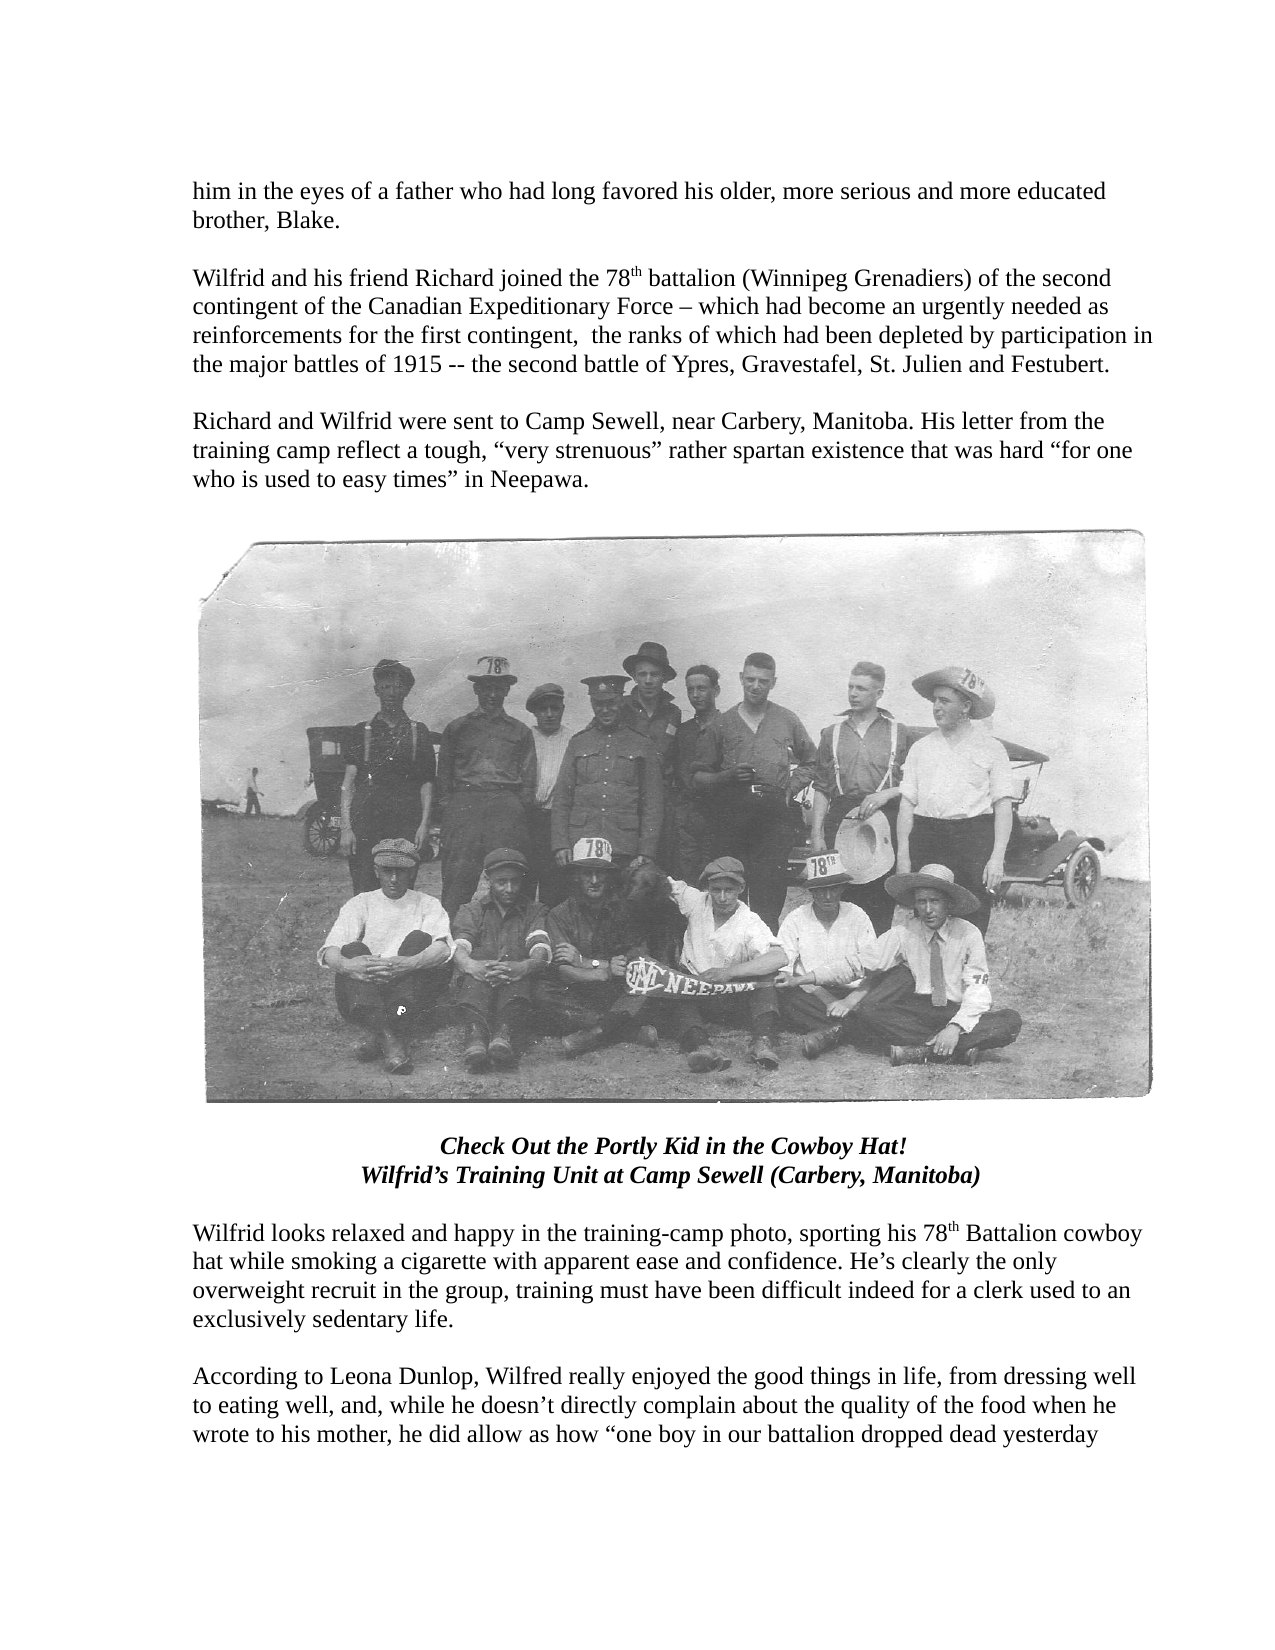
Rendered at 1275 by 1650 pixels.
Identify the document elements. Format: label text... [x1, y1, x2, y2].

picture [192, 521, 1158, 1103]
text Wilfrid’s Training Unit at Camp Sewell (Carbery, Manitoba) [192, 1160, 1158, 1189]
text Richard and Wilfrid were sent to Camp Sewell, near Carbery, Manitoba. His letter from the training camp reflect a tough, “very strenuous” rather spartan existence that was hard “for one who is used to easy times” in Neepawa. [192, 406, 1158, 493]
text Wilfrid looks relaxed and happy in the training-camp photo, sporting his 78th Battalion cowboy hat while smoking a cigarette with apparent ease and confidence. He’s clearly the only overweight recruit in the group, training must have been difficult indeed for a clerk used to an exclusively sedentary life. [192, 1218, 1158, 1333]
text According to Leona Dunlop, Wilfred really enjoyed the good things in life, from dressing well to eating well, and, while he doesn’t directly complain about the quality of the food when he wrote to his mother, he did allow as how “one boy in our battalion dropped dead yesterday [192, 1361, 1158, 1448]
text Check Out the Portly Kid in the Cowboy Hat! [192, 1131, 1158, 1160]
text Wilfrid and his friend Richard joined the 78th battalion (Winnipeg Grenadiers) of the second contingent of the Canadian Expeditionary Force – which had become an urgently needed as reinforcements for the first contingent, the ranks of which had been depleted by participation in the major battles of 1915 -- the second battle of Ypres, Gravestafel, St. Julien and Festubert. [192, 263, 1158, 378]
text him in the eyes of a father who had long favored his older, more serious and more educated brother, Blake. [192, 176, 1158, 234]
